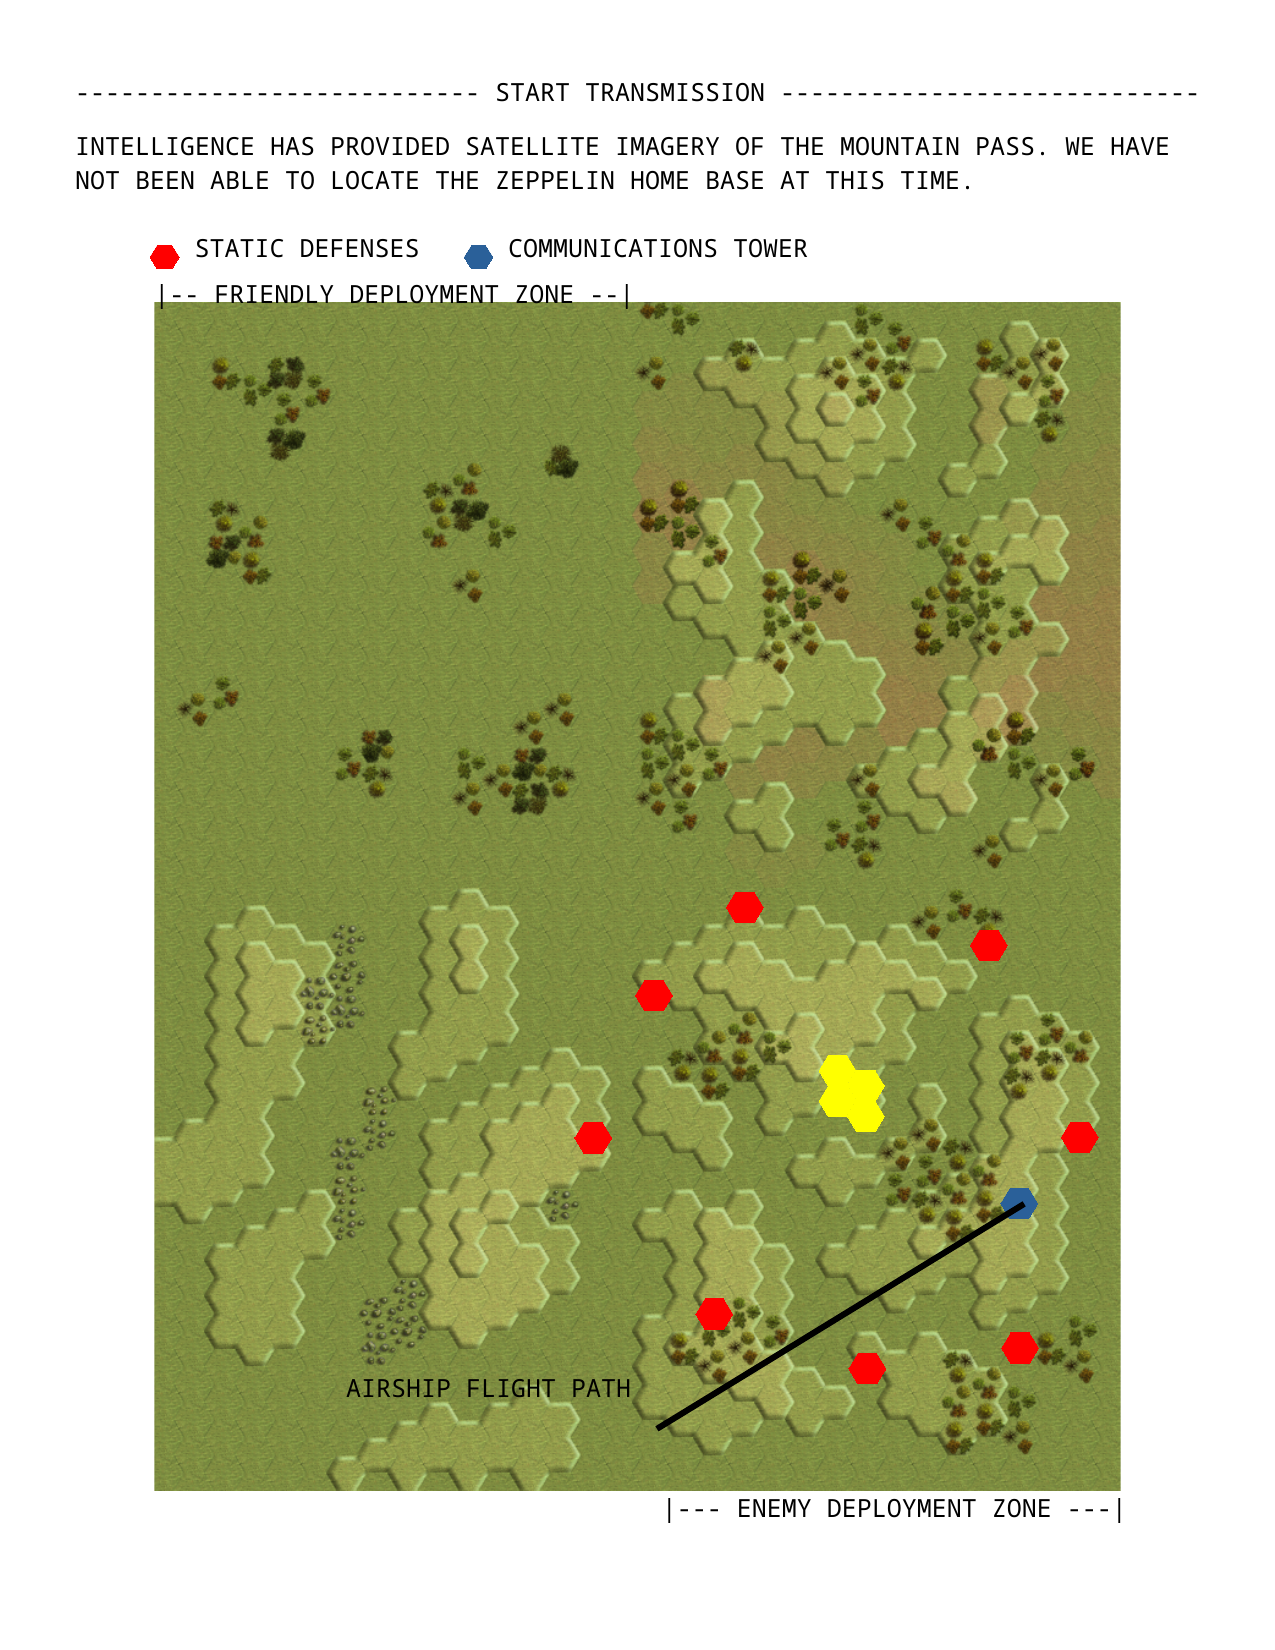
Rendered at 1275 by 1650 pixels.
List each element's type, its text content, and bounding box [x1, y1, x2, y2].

text STATIC DEFENSES COMMUNICATIONS TOWER [75, 230, 1200, 269]
picture [154, 302, 1121, 1491]
text INTELLIGENCE HAS PROVIDED SATELLITE IMAGERY OF THE MOUNTAIN PASS. WE HAVE NOT BEEN ABLE TO LOCATE THE ZEPPELIN HOME BASE AT THIS TIME. [75, 128, 1200, 196]
text --------------------------- START TRANSMISSION ---------------------------- [75, 75, 1200, 109]
